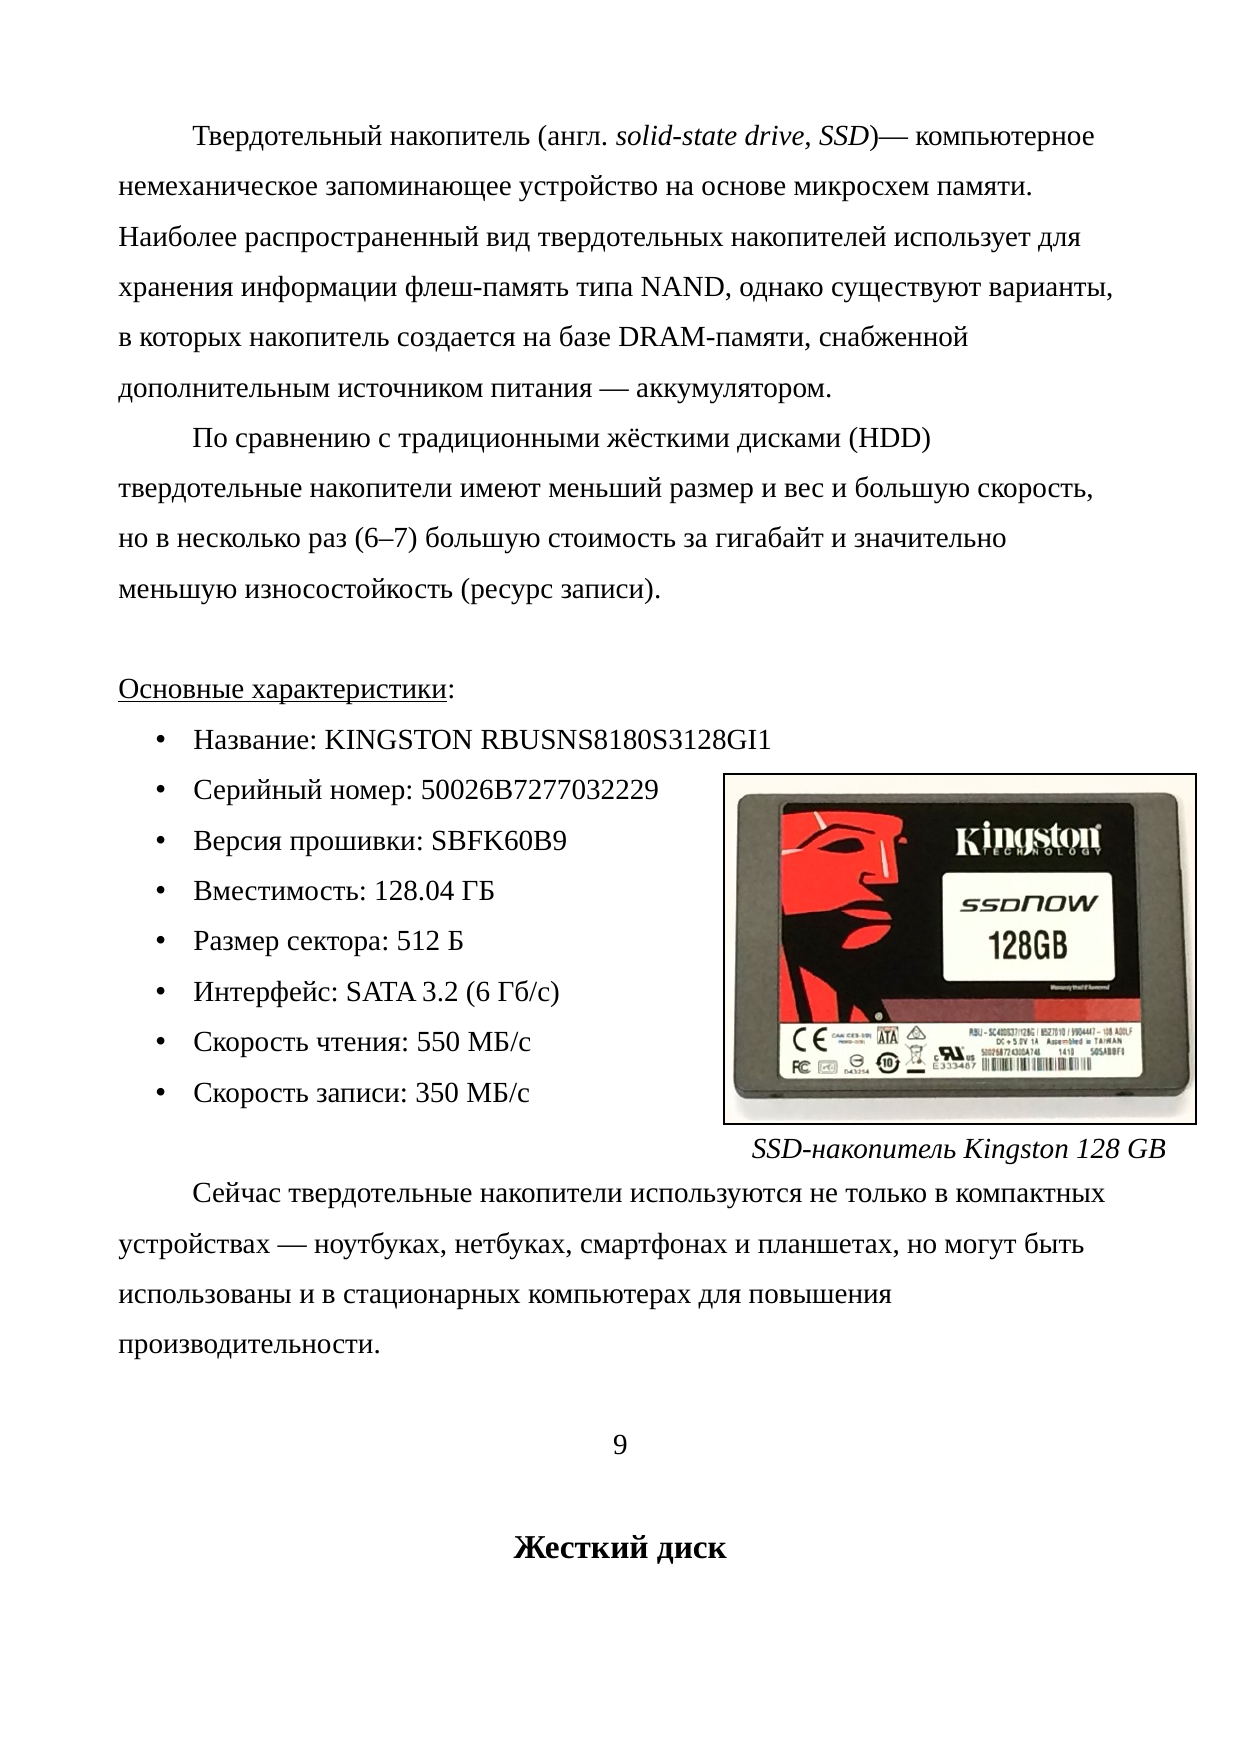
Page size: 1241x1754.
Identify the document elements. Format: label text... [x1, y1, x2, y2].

text Сейчас твердотельные накопители используются не только в компактных устройствах — ноутбуках, нетбуках, смартфонах и планшетах, но могут быть использованы и в стационарных компьютерах для повышения производительности. [118, 1176, 1122, 1360]
list Версия прошивки: SBFK60B9 [156, 823, 723, 856]
list Размер сектора: 512 Б [156, 923, 723, 957]
text По сравнению с традиционными жёсткими дисками (HDD) твердотельные накопители имеют меньший размер и вес и большую скорость, но в несколько раз (6–7) большую стоимость за гигабайт и значительно меньшую износостойкость (ресурс записи). [118, 420, 1122, 604]
list SSD-накопитель Kingston 128 GB [723, 1125, 1197, 1164]
picture [725, 775, 1195, 1123]
list Скорость чтения: 550 МБ/с [156, 1024, 723, 1058]
list Название: KINGSTON RBUSNS8180S3128GI1 [156, 722, 1122, 756]
text Твердотельный накопитель (англ. solid-state drive, SSD)— компьютерное немеханическое запоминающее устройство на основе микросхем памяти. Наиболее распространенный вид твердотельных накопителей использует для хранения информации флеш-память типа NAND, однако существуют варианты, в которых накопитель создается на базе DRAM-памяти, снабженной дополнительным источником питания — аккумулятором. [118, 118, 1122, 403]
list Серийный номер: 50026B7277032229 [156, 761, 1197, 806]
list Скорость записи: 350 МБ/с [156, 1075, 723, 1108]
list Интерфейс: SATA 3.2 (6 Гб/с) [156, 974, 723, 1008]
list Вместимость: 128.04 ГБ [156, 873, 723, 907]
text 9 [118, 1427, 1122, 1461]
text Основные характеристики: [118, 672, 1122, 705]
text Жесткий диск [118, 1528, 1122, 1566]
